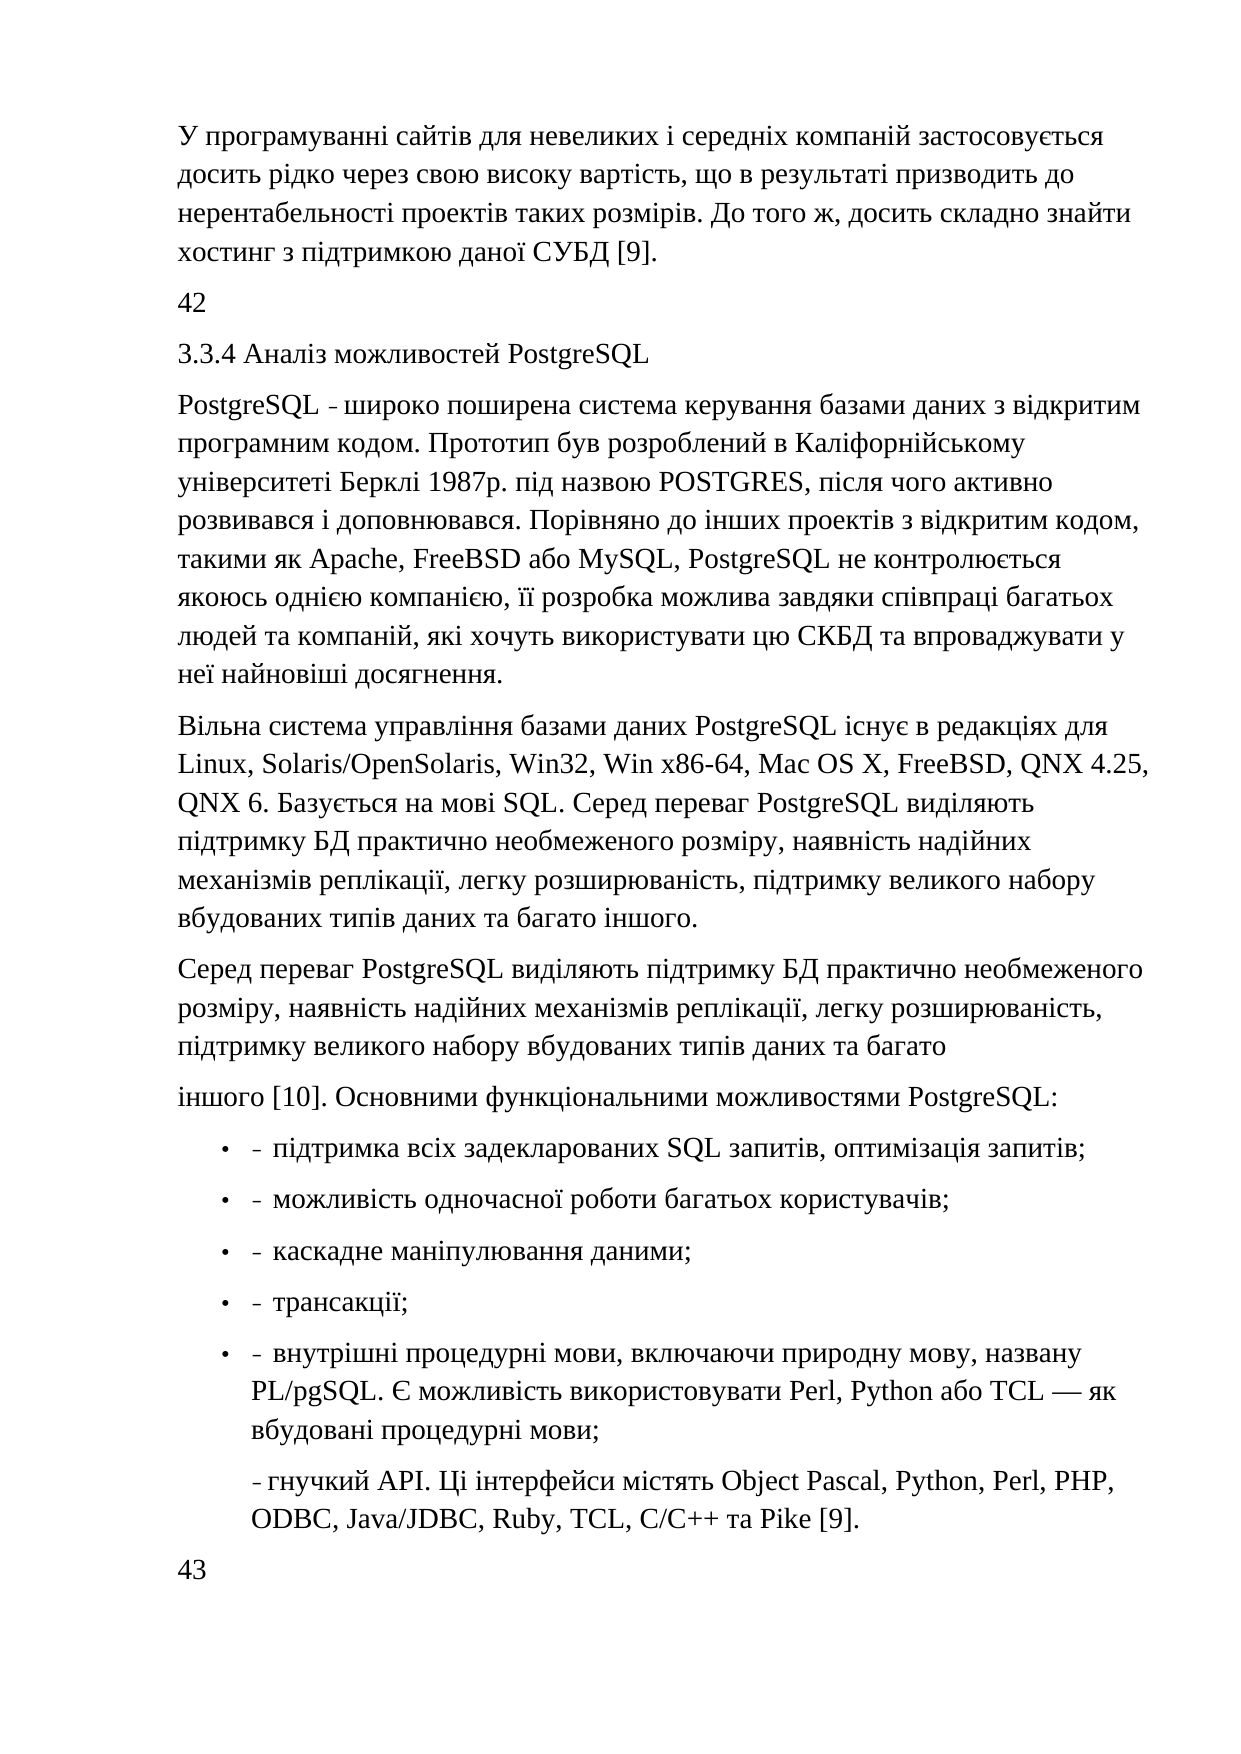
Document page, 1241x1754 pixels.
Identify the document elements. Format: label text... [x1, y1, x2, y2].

list – можливість одночасної роботи багатьох користувачів; [221, 1182, 1152, 1215]
text Вільна система управління базами даних PostgreSQL існує в редакціях для Linux, Solaris/OpenSolaris, Win32, Win x86-64, Mac OS X, FreeBSD, QNX 4.25, QNX 6. Базується на мові SQL. Серед переваг PostgreSQL виділяють підтримку БД практично необмеженого розміру, наявність надійних механізмів реплікації, легку розширюваність, підтримку великого набору вбудованих типів даних та багато іншого. [177, 708, 1152, 934]
list – каскадне маніпулювання даними; [221, 1233, 1152, 1266]
text 42 [177, 285, 1152, 318]
list – внутрішні процедурні мови, включаючи природну мову, названу PL/pgSQL. Є можливість використовувати Perl, Python або TCL — як вбудовані процедурні мови; [221, 1335, 1152, 1445]
list – гнучкий API. Ці інтерфейси містять Object Pascal, Python, Perl, PHP, ODBC, Java/JDBC, Ruby, TCL, C/C++ та Pike [9]. [221, 1463, 1152, 1535]
text 43 [177, 1552, 1152, 1586]
text У програмуванні сайтів для невеликих і середніх компаній застосовується досить рідко через свою високу вартість, що в результаті призводить до нерентабельності проектів таких розмірів. До того ж, досить складно знайти хостинг з підтримкою даної СУБД [9]. [177, 118, 1152, 267]
text 3.3.4 Аналіз можливостей PostgreSQL [177, 336, 1152, 369]
list – підтримка всіх задекларованих SQL запитів, оптимізація запитів; [221, 1131, 1152, 1164]
list – трансакції; [221, 1284, 1152, 1317]
text іншого [10]. Основними функціональними можливостями PostgreSQL: [177, 1079, 1152, 1113]
text PostgreSQL – широко поширена система керування базами даних з відкритим програмним кодом. Прототип був розроблений в Каліфорнійському університеті Берклі 1987р. під назвою POSTGRES, після чого активно розвивався і доповнювався. Порівняно до інших проектів з відкритим кодом, такими як Apache, FreeBSD або MySQL, PostgreSQL не контролюється якоюсь однією компанією, її розробка можлива завдяки співпраці багатьох людей та компаній, які хочуть використувати цю СКБД та впроваджувати у неї найновіші досягнення. [177, 387, 1152, 690]
text Серед переваг PostgreSQL виділяють підтримку БД практично необмеженого розміру, наявність надійних механізмів реплікації, легку розширюваність, підтримку великого набору вбудованих типів даних та багато [177, 951, 1152, 1062]
